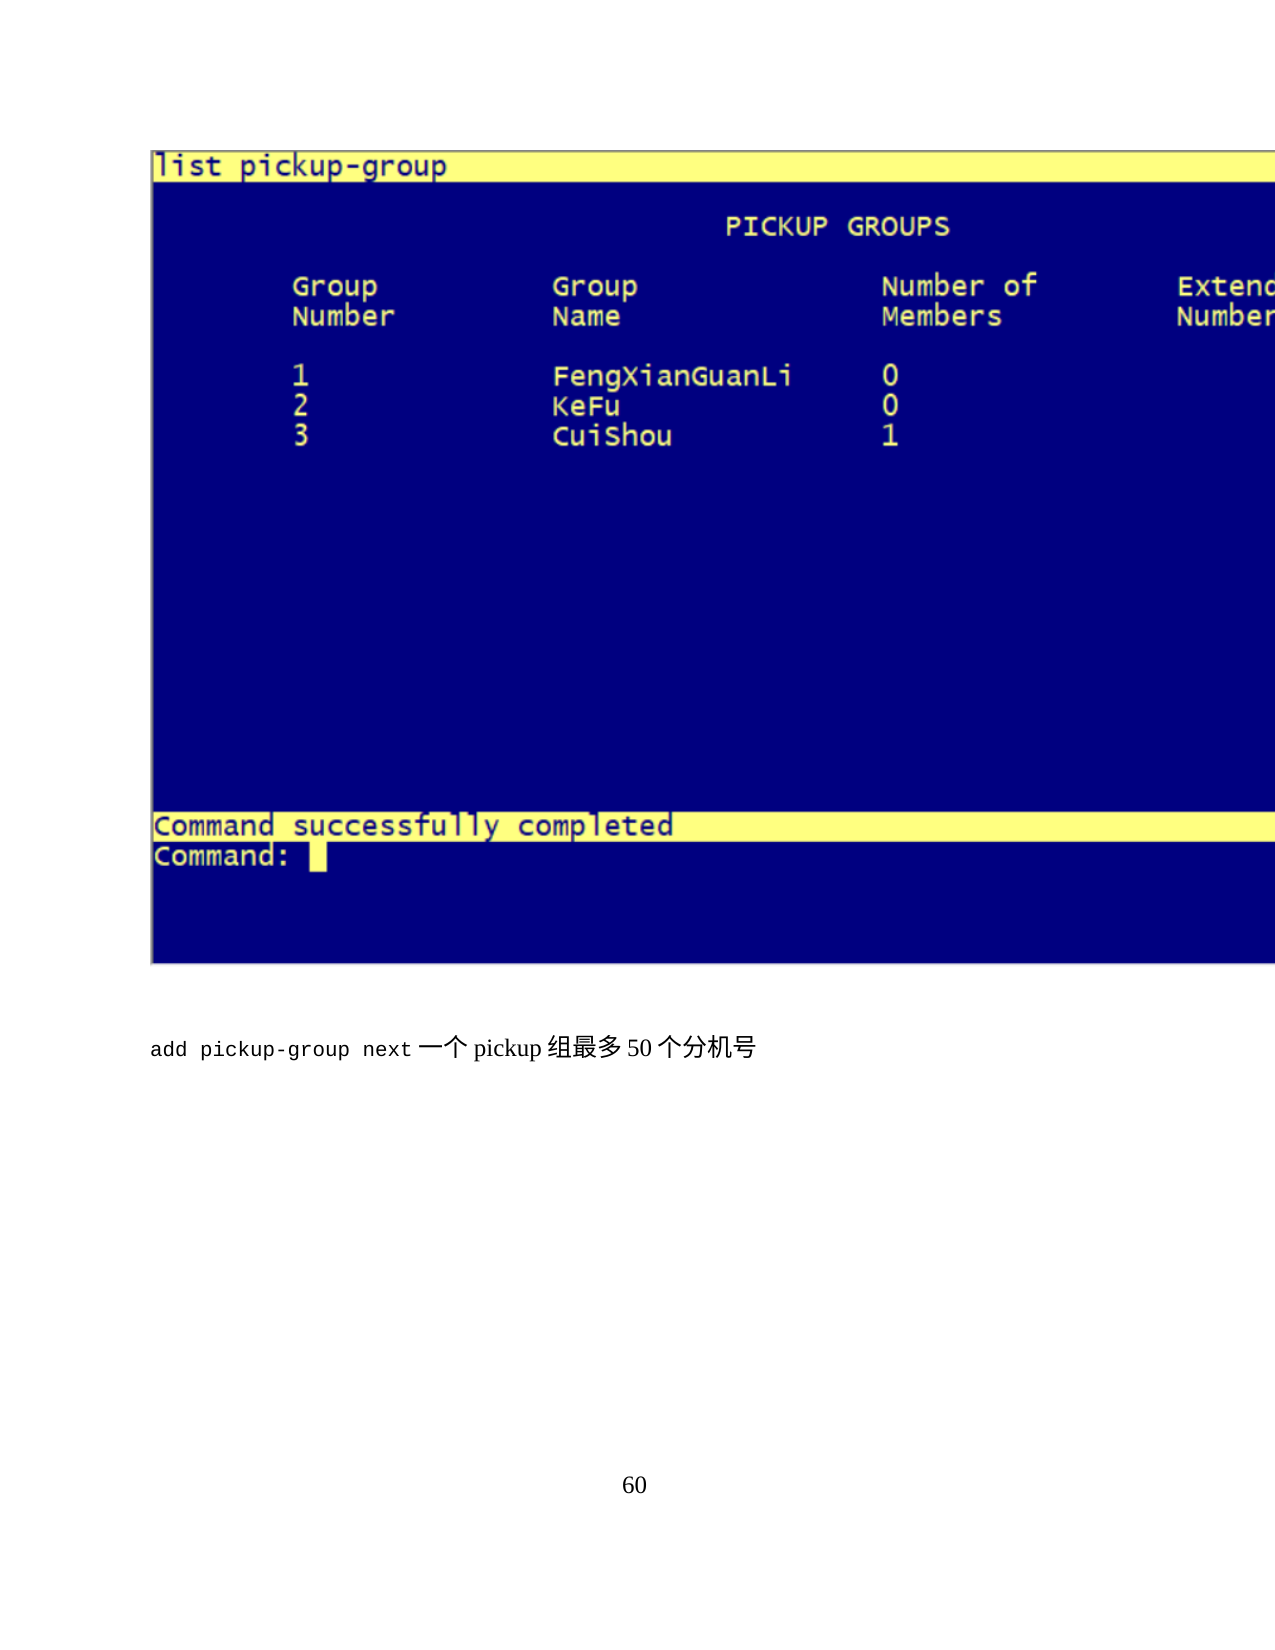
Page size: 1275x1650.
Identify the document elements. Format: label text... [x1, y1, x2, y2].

text add pickup-group next 一个pickup组最多50个分机号 [150, 1029, 1125, 1063]
picture [150, 150, 1275, 967]
